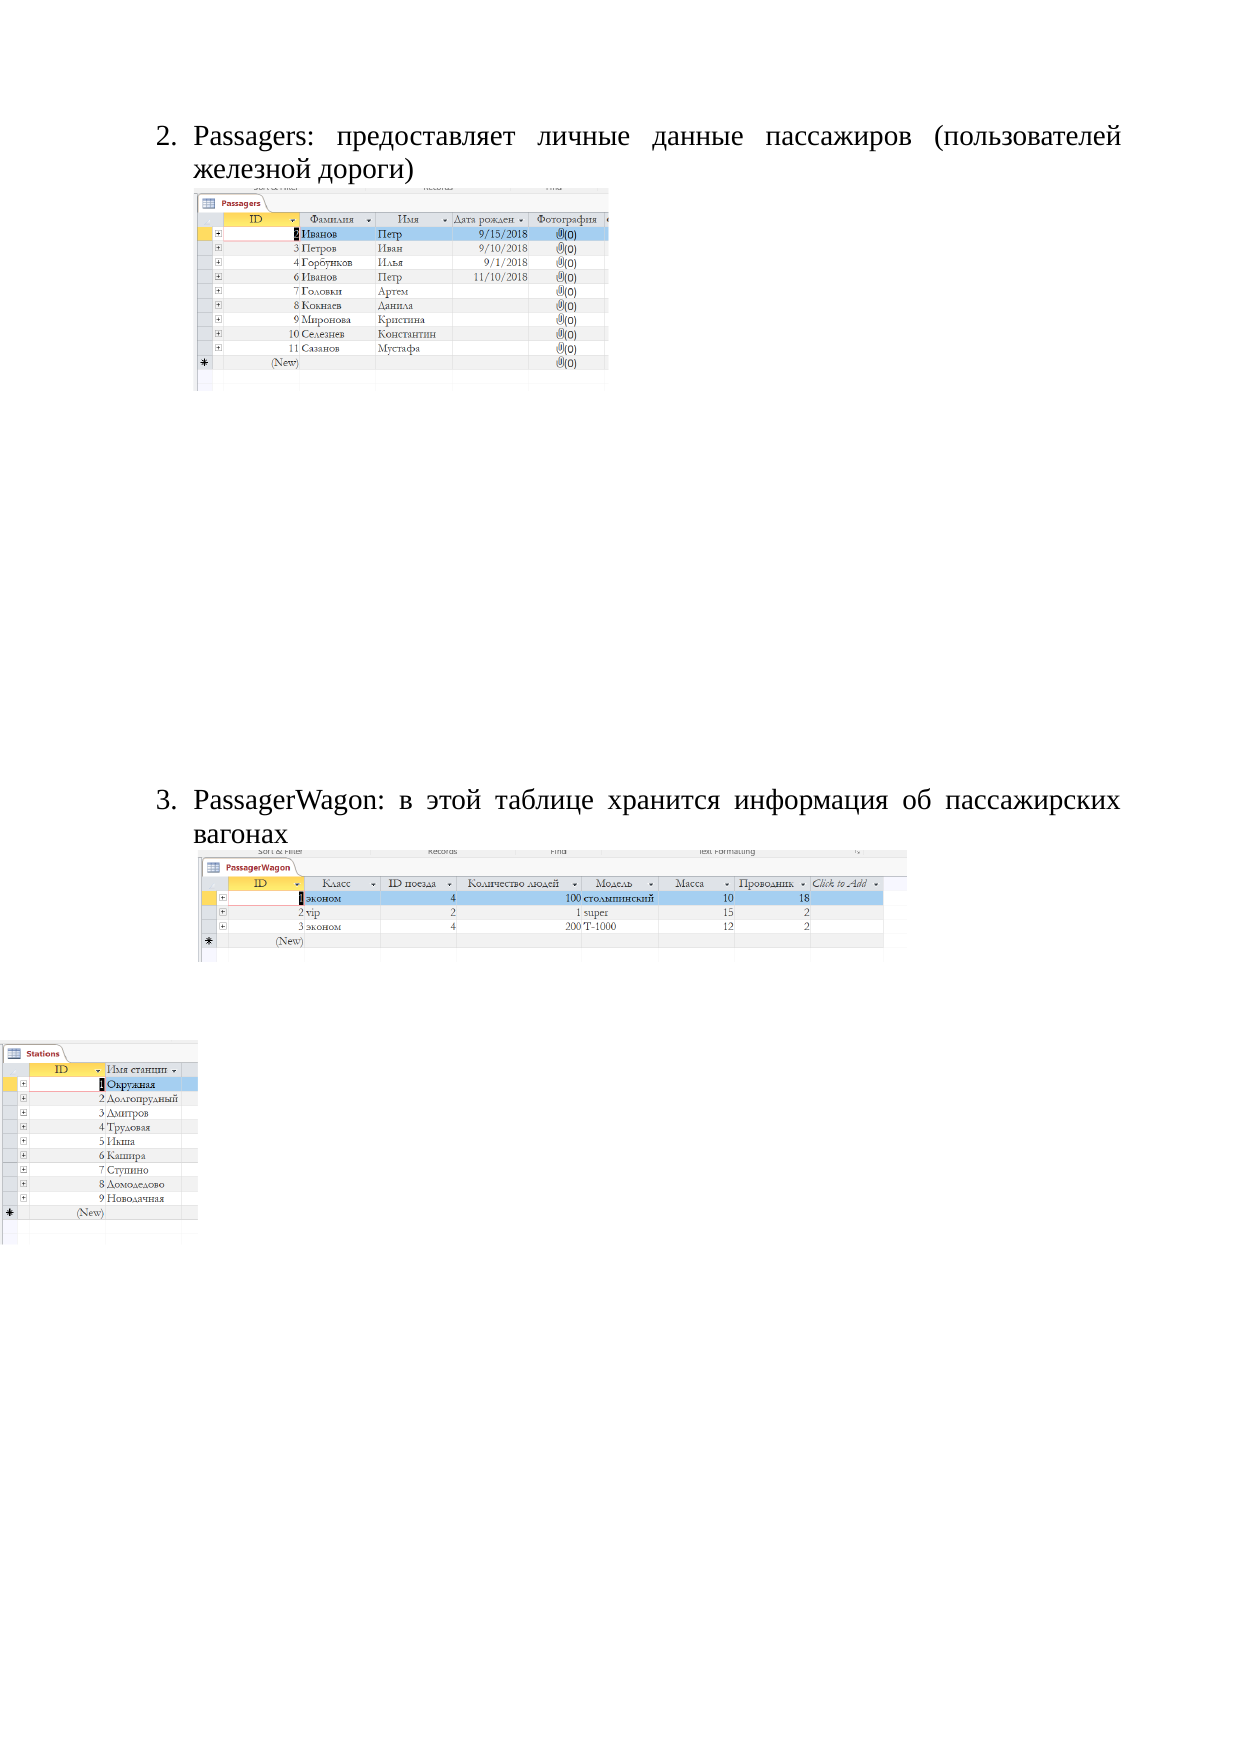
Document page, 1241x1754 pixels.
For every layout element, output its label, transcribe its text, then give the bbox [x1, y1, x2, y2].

picture [193, 188, 1160, 783]
list Passagers: предоставляет личные данные пассажиров (пользователей железной дороги) [156, 118, 1122, 185]
picture [0, 850, 1165, 1634]
list PassagerWagon: в этой таблице хранится информация об пассажирских вагонах [156, 185, 1122, 849]
